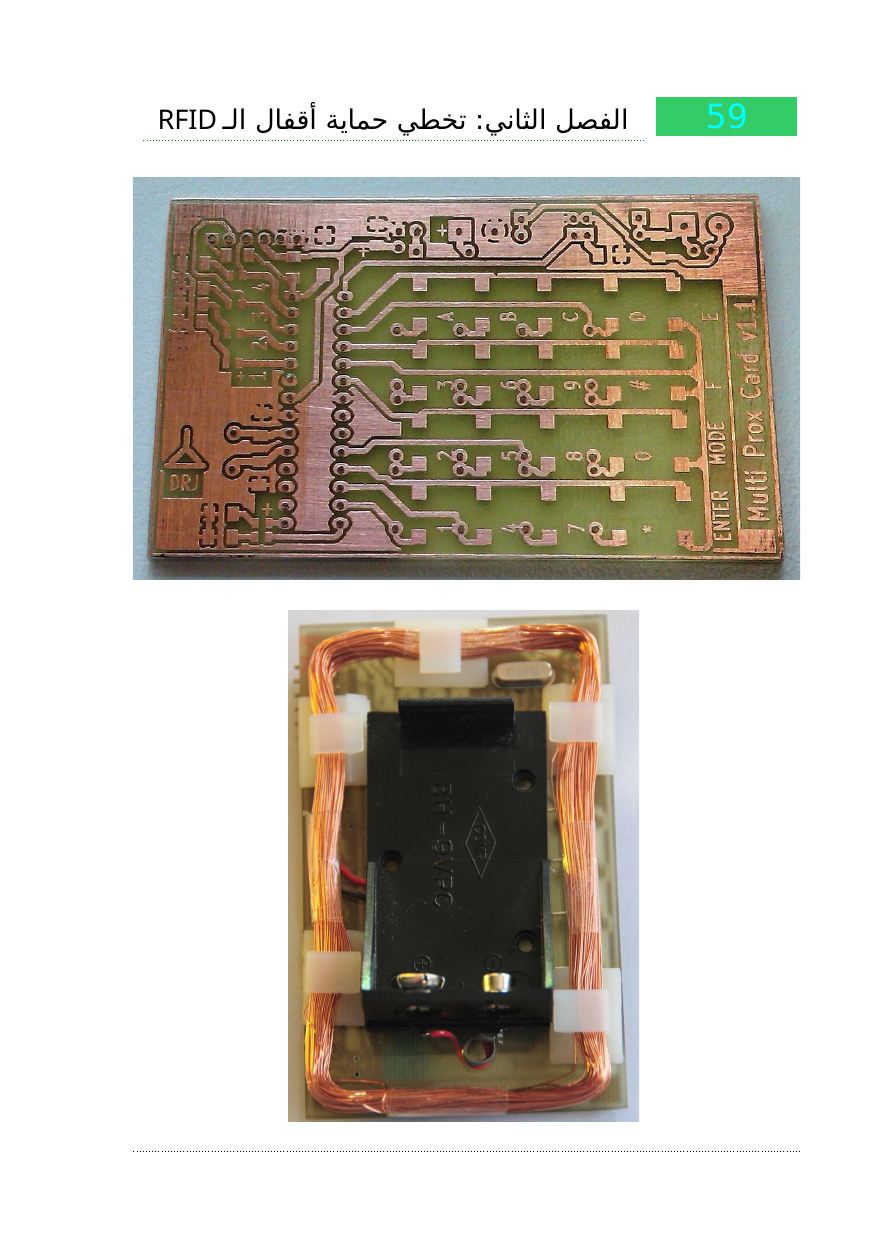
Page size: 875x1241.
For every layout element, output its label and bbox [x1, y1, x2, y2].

picture [288, 610, 640, 1122]
picture [132, 177, 801, 580]
